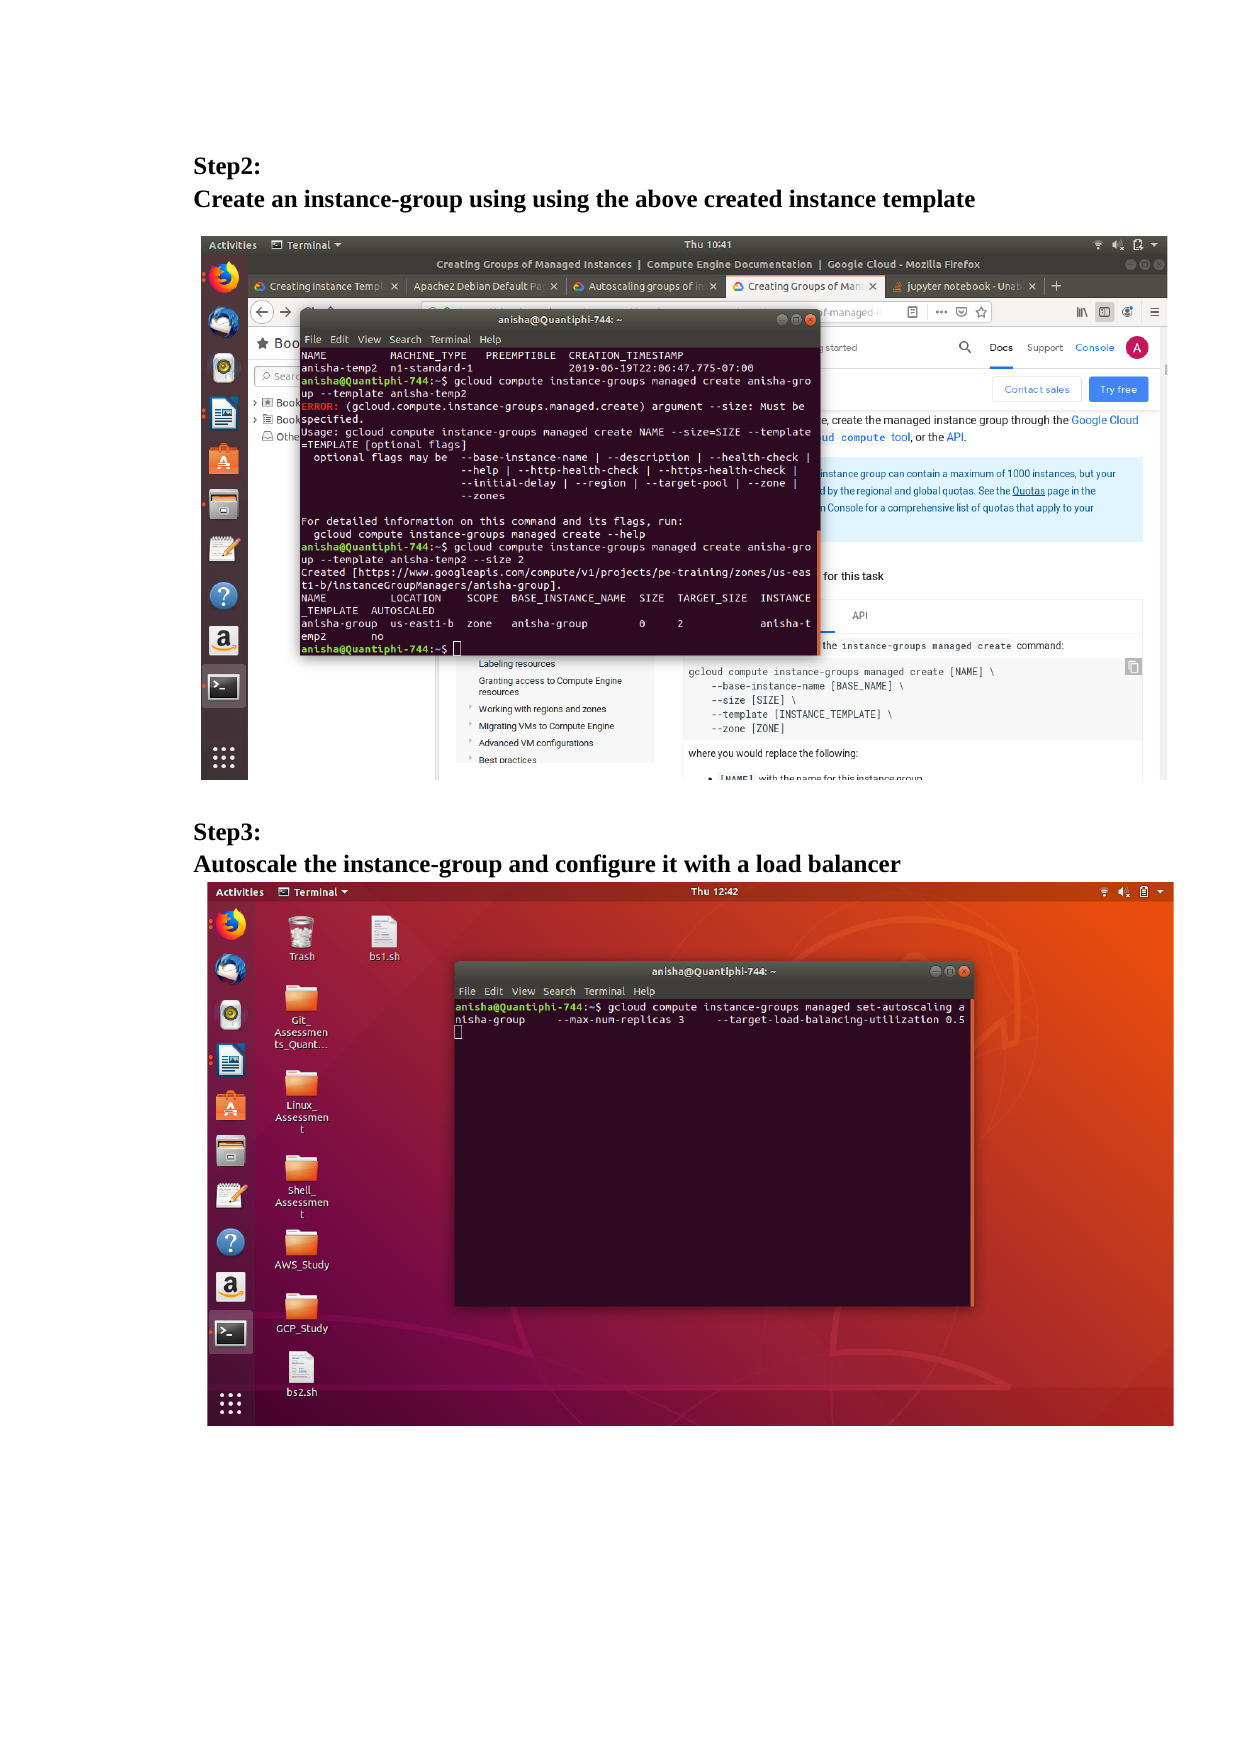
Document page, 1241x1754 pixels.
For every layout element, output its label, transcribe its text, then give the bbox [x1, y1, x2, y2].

text Create an instance-group using using the above created instance template [156, 184, 1122, 213]
text Step2: [156, 151, 1122, 180]
picture [201, 236, 1168, 780]
picture [207, 882, 1174, 1426]
text Step3: [156, 817, 1122, 845]
text Autoscale the instance-group and configure it with a load balancer [156, 849, 1122, 878]
